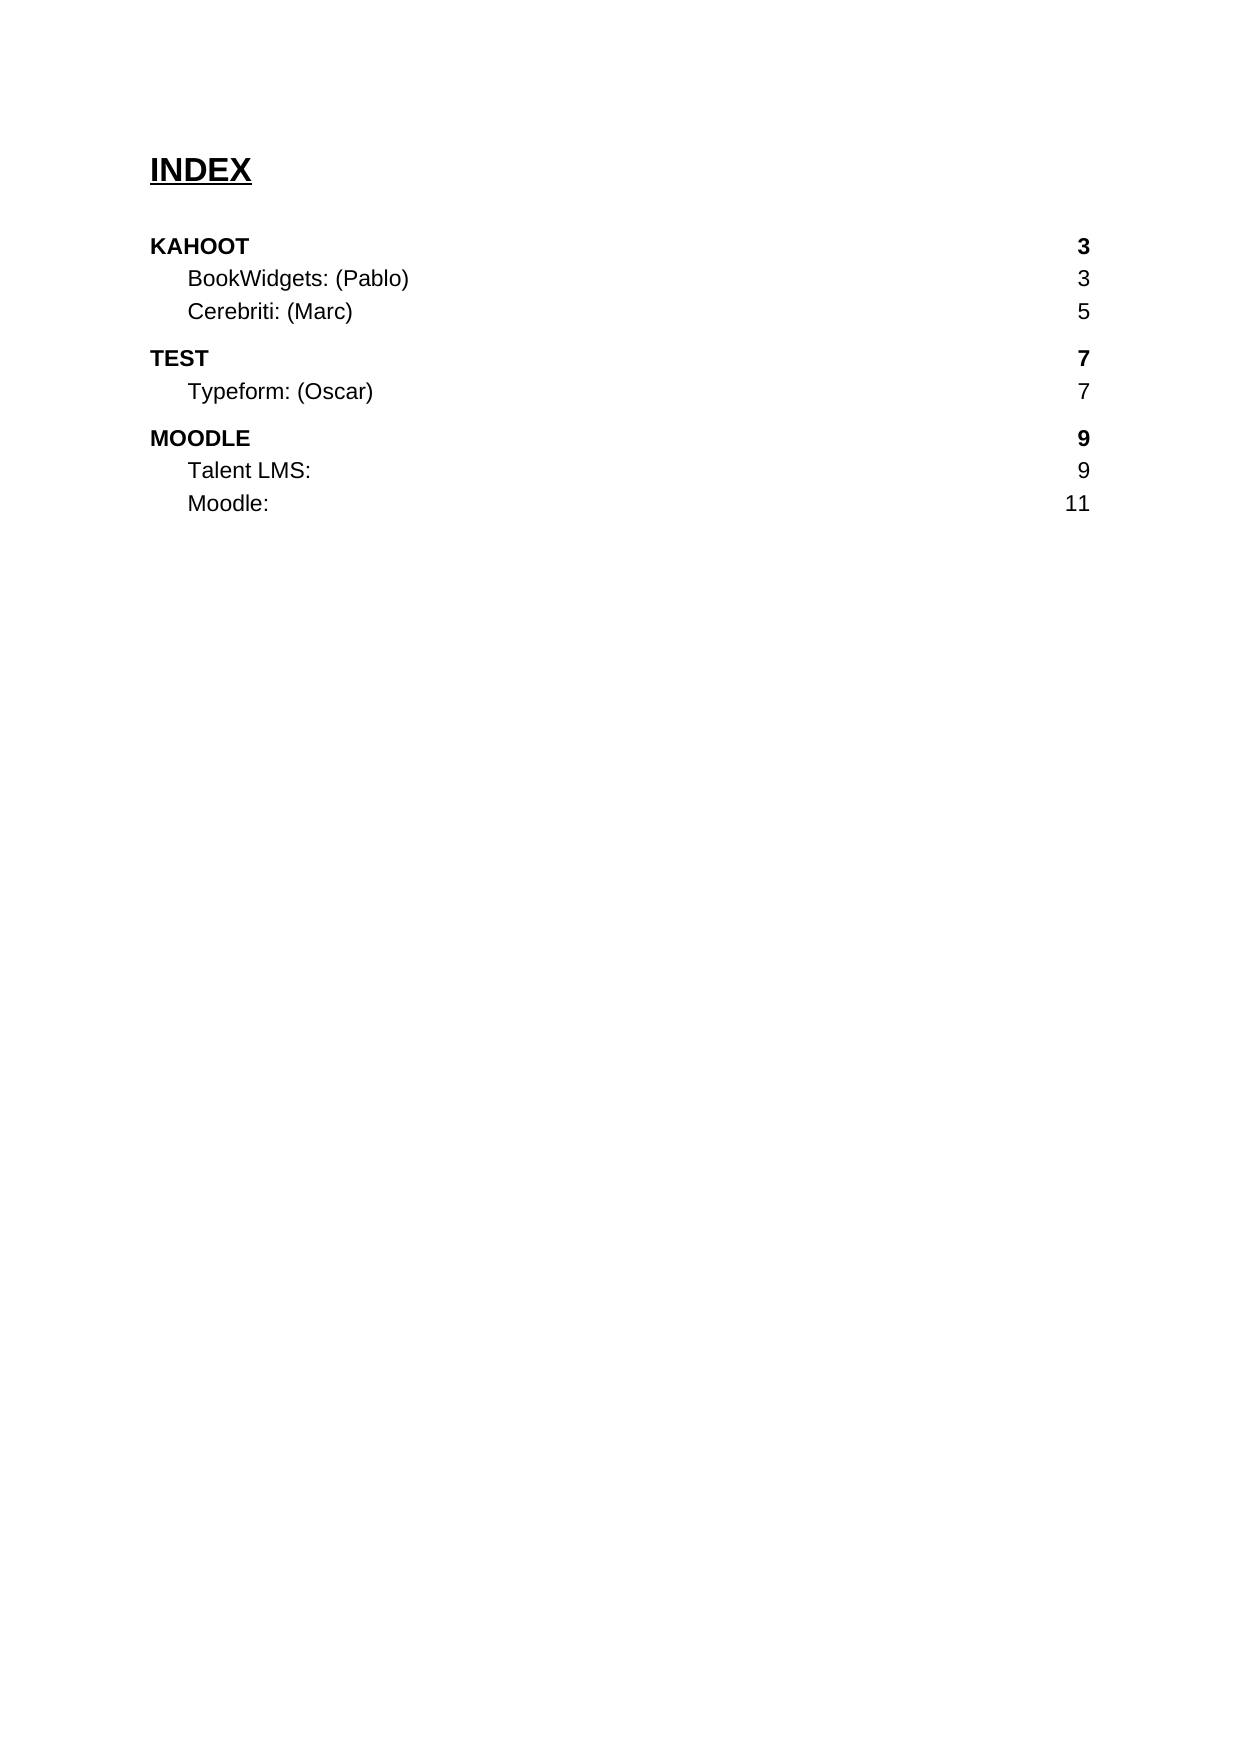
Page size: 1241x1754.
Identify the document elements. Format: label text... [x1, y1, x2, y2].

text TEST 7 [150, 345, 1090, 371]
text Cerebriti: (Marc) 5 [187, 298, 1090, 324]
text Moodle: 11 [187, 490, 1090, 516]
text KAHOOT 3 [150, 233, 1090, 259]
text MOODLE 9 [150, 425, 1090, 451]
text Talent LMS: 9 [187, 457, 1090, 484]
text BookWidgets: (Pablo) 3 [187, 265, 1090, 292]
text Typeform: (Oscar) 7 [187, 378, 1090, 404]
text INDEX [150, 150, 1090, 188]
